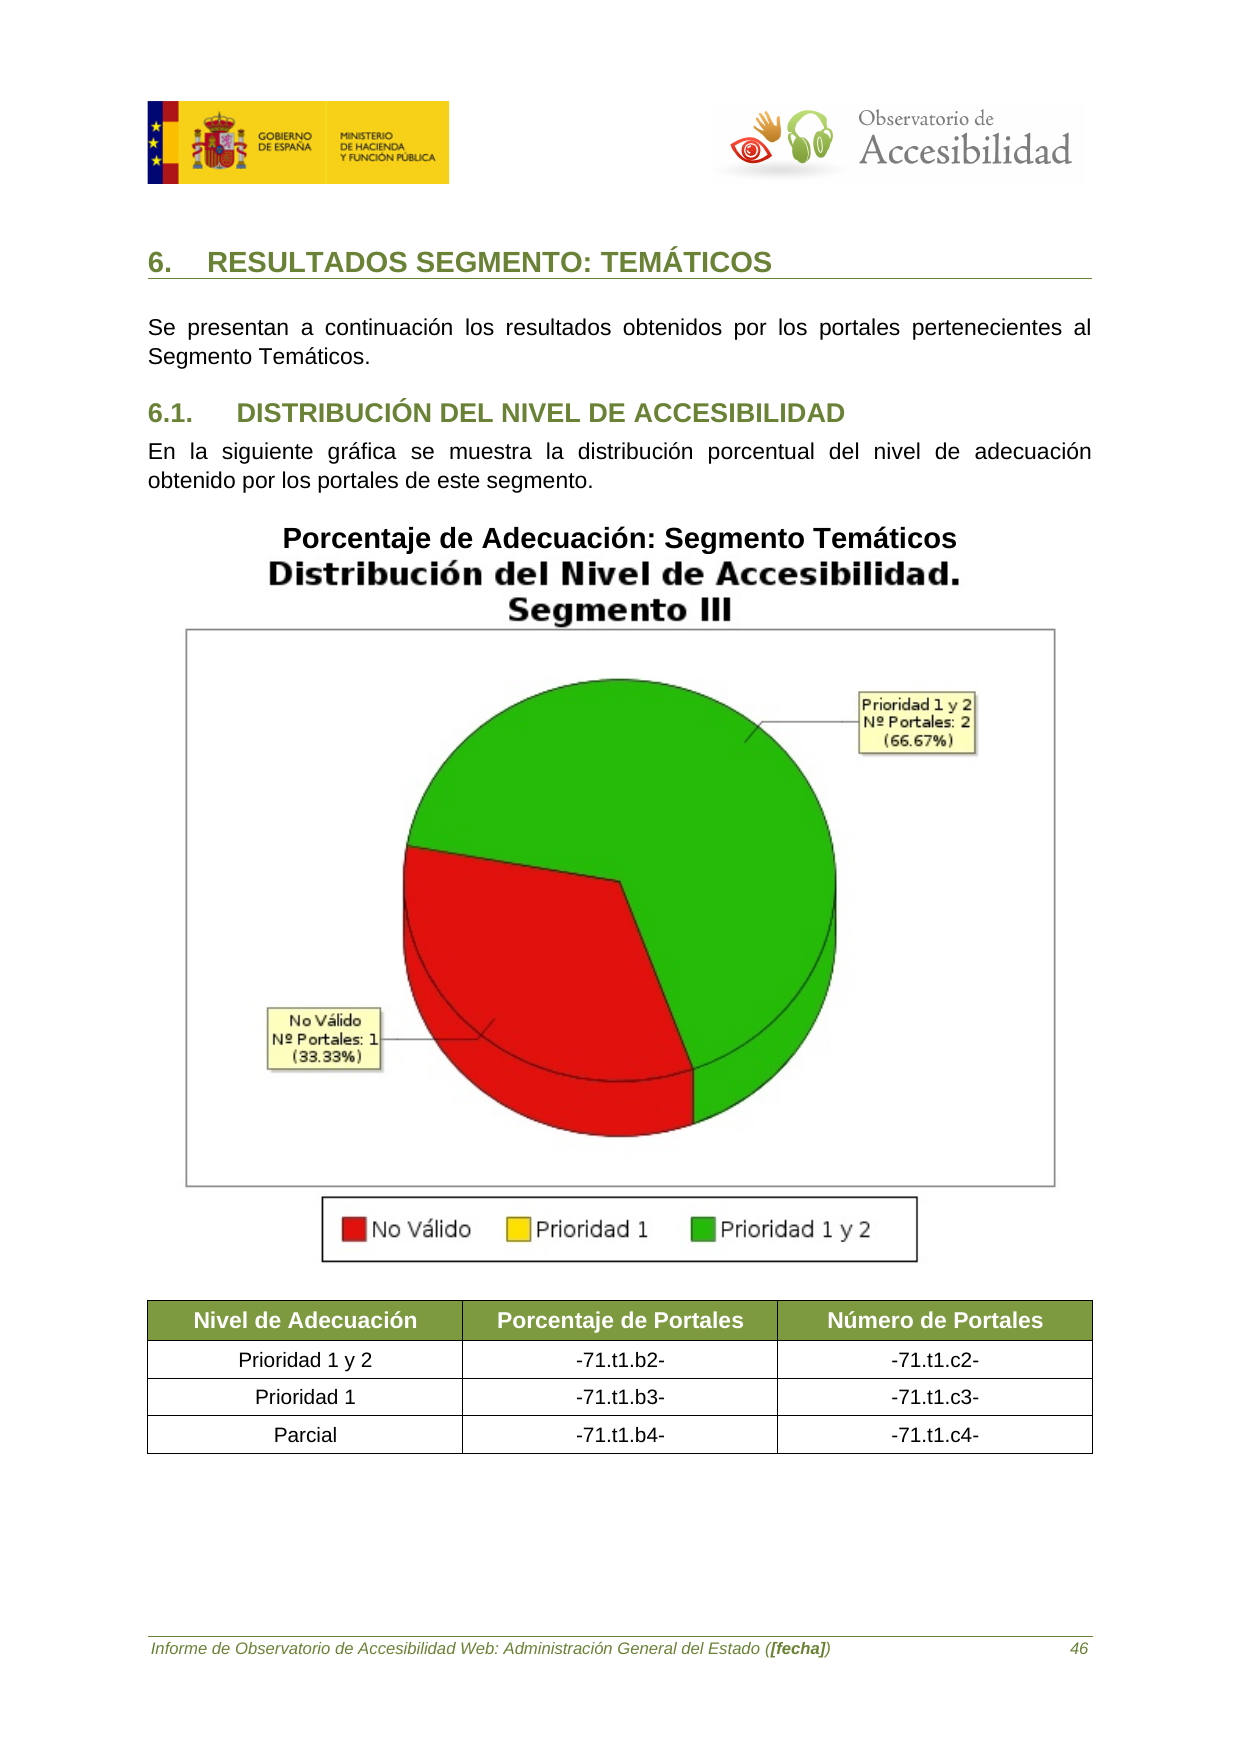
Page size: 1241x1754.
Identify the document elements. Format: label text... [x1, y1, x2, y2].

table_cell -71.t1.b4- [463, 1416, 777, 1453]
picture [147, 101, 450, 184]
table_cell Parcial [148, 1416, 462, 1453]
table_cell -71.t1.c3- [778, 1379, 1092, 1415]
picture [710, 101, 1086, 184]
table_cell Prioridad 1 [148, 1379, 462, 1415]
text Se presentan a continuación los resultados obtenidos por los portales pertenecientes al Segmento Temáticos. [148, 314, 1092, 369]
table_cell -71.t1.b2- [463, 1341, 777, 1378]
table_header Número de Portales [778, 1301, 1092, 1340]
subtitle Resultados Segmento: Temáticos [148, 245, 1092, 278]
picture [178, 554, 1062, 1264]
table_cell Prioridad 1 y 2 [148, 1341, 462, 1378]
table_cell -71.t1.c2- [778, 1341, 1092, 1378]
text Porcentaje de Adecuación: Segmento Temáticos [148, 521, 1092, 554]
subtitle Distribución del nivel de accesibilidad [148, 397, 1092, 428]
table_cell -71.t1.b3- [463, 1379, 777, 1415]
table_header Nivel de Adecuación [148, 1301, 462, 1340]
table_cell -71.t1.c4- [778, 1416, 1092, 1453]
text En la siguiente gráfica se muestra la distribución porcentual del nivel de adecuación obtenido por los portales de este segmento. [148, 438, 1092, 493]
table_header Porcentaje de Portales [463, 1301, 777, 1340]
